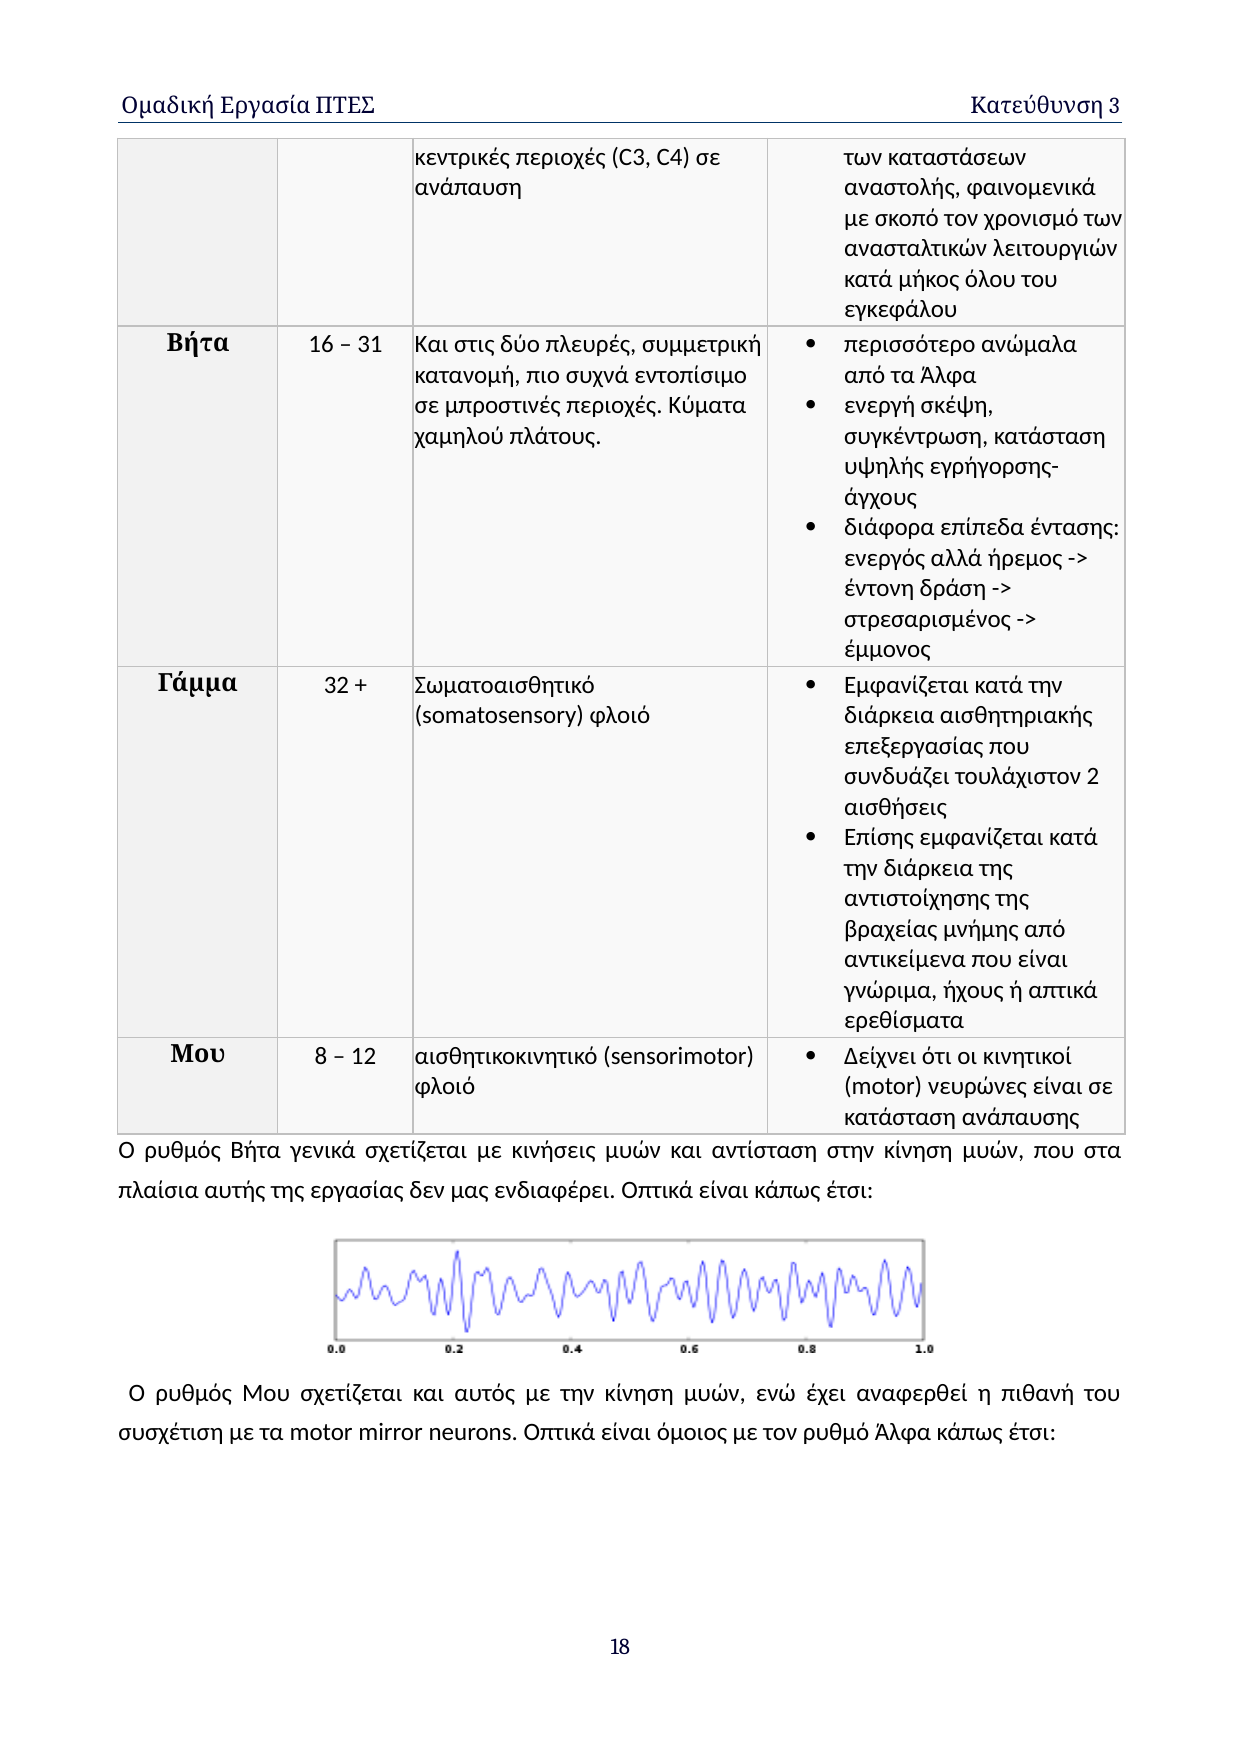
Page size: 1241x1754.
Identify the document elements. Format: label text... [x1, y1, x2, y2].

table_cell αισθητικοκινητικό (sensorimotor) φλοιό [414, 1038, 767, 1133]
table_cell 16 – 31 [278, 327, 412, 666]
table_cell κεντρικές περιοχές (C3, C4) σε ανάπαυση [414, 139, 767, 325]
table_cell Και στις δύο πλευρές, συμμετρική κατανομή, πιο συχνά εντοπίσιμο σε μπροστινές περιοχές. Κύματα χαμηλού πλάτους. [414, 327, 767, 666]
table_cell Δείχνει ότι οι κινητικοί (motor) νευρώνες είναι σε κατάσταση ανάπαυσης [768, 1038, 1124, 1133]
table_cell περισσότερο ανώμαλα από τα Άλφα ενεργή σκέψη, συγκέντρωση, κατάσταση υψηλής εγρήγορσης-άγχους διάφορα επίπεδα έντασης: ενεργός αλλά ήρεμος -> έντονη δράση -> στρεσαρισμένος -> έμμονος [768, 327, 1124, 666]
text Ο ρυθμός Βήτα γενικά σχετίζεται με κινήσεις μυών και αντίσταση στην κίνηση μυών, που στα πλαίσια αυτής της εργασίας δεν μας ενδιαφέρει. Οπτικά είναι κάπως έτσι: [118, 1135, 1122, 1204]
table_cell 8 – 12 [278, 1038, 412, 1133]
table_cell 32 + [278, 667, 412, 1037]
table_cell των καταστάσεων αναστολής, φαινομενικά με σκοπό τον χρονισμό των ανασταλτικών λειτουργιών κατά μήκος όλου του εγκεφάλου [768, 139, 1124, 325]
table_cell [278, 139, 412, 325]
text O ρυθμός Μου σχετίζεται και αυτός με την κίνηση μυών, ενώ έχει αναφερθεί η πιθανή του συσχέτιση με τα motor mirror neurons. Οπτικά είναι όμοιος με τον ρυθμό Άλφα κάπως έτσι: [118, 1377, 1122, 1447]
table_cell Εμφανίζεται κατά την διάρκεια αισθητηριακής επεξεργασίας που συνδυάζει τουλάχιστον 2 αισθήσεις Επίσης εμφανίζεται κατά την διάρκεια της αντιστοίχησης της βραχείας μνήμης από αντικείμενα που είναι γνώριμα, ήχους ή απτικά ερεθίσματα [768, 667, 1124, 1037]
picture [241, 1228, 1000, 1353]
table_cell Γάμμα [118, 667, 277, 1037]
table_cell Σωματοαισθητικό (somatosensory) φλοιό [414, 667, 767, 1037]
table_cell Βήτα [118, 327, 277, 666]
table_cell Μου [118, 1038, 277, 1133]
table_cell [118, 139, 277, 325]
